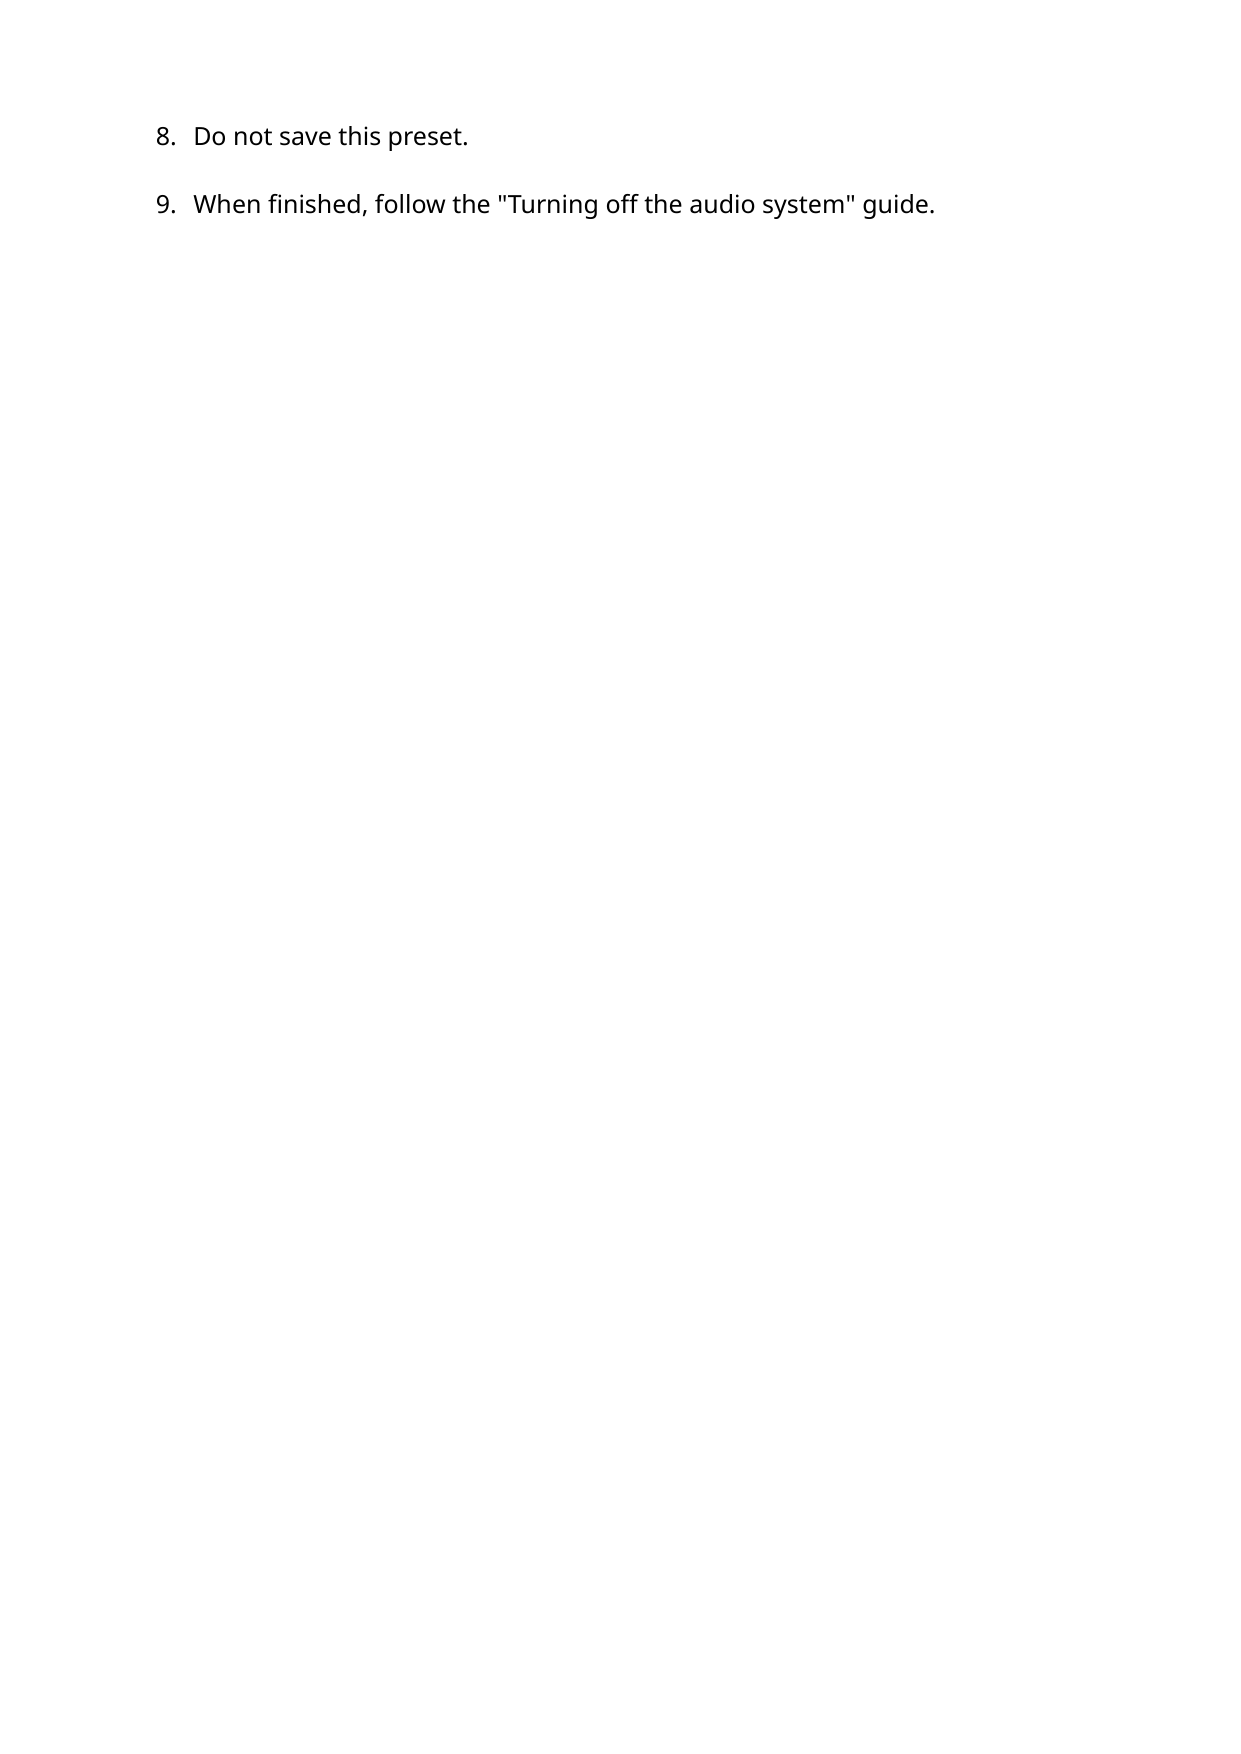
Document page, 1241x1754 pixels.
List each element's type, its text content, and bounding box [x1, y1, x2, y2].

list Do not save this preset. [156, 118, 1122, 186]
list When finished, follow the "Turning off the audio system" guide. [156, 186, 1122, 220]
